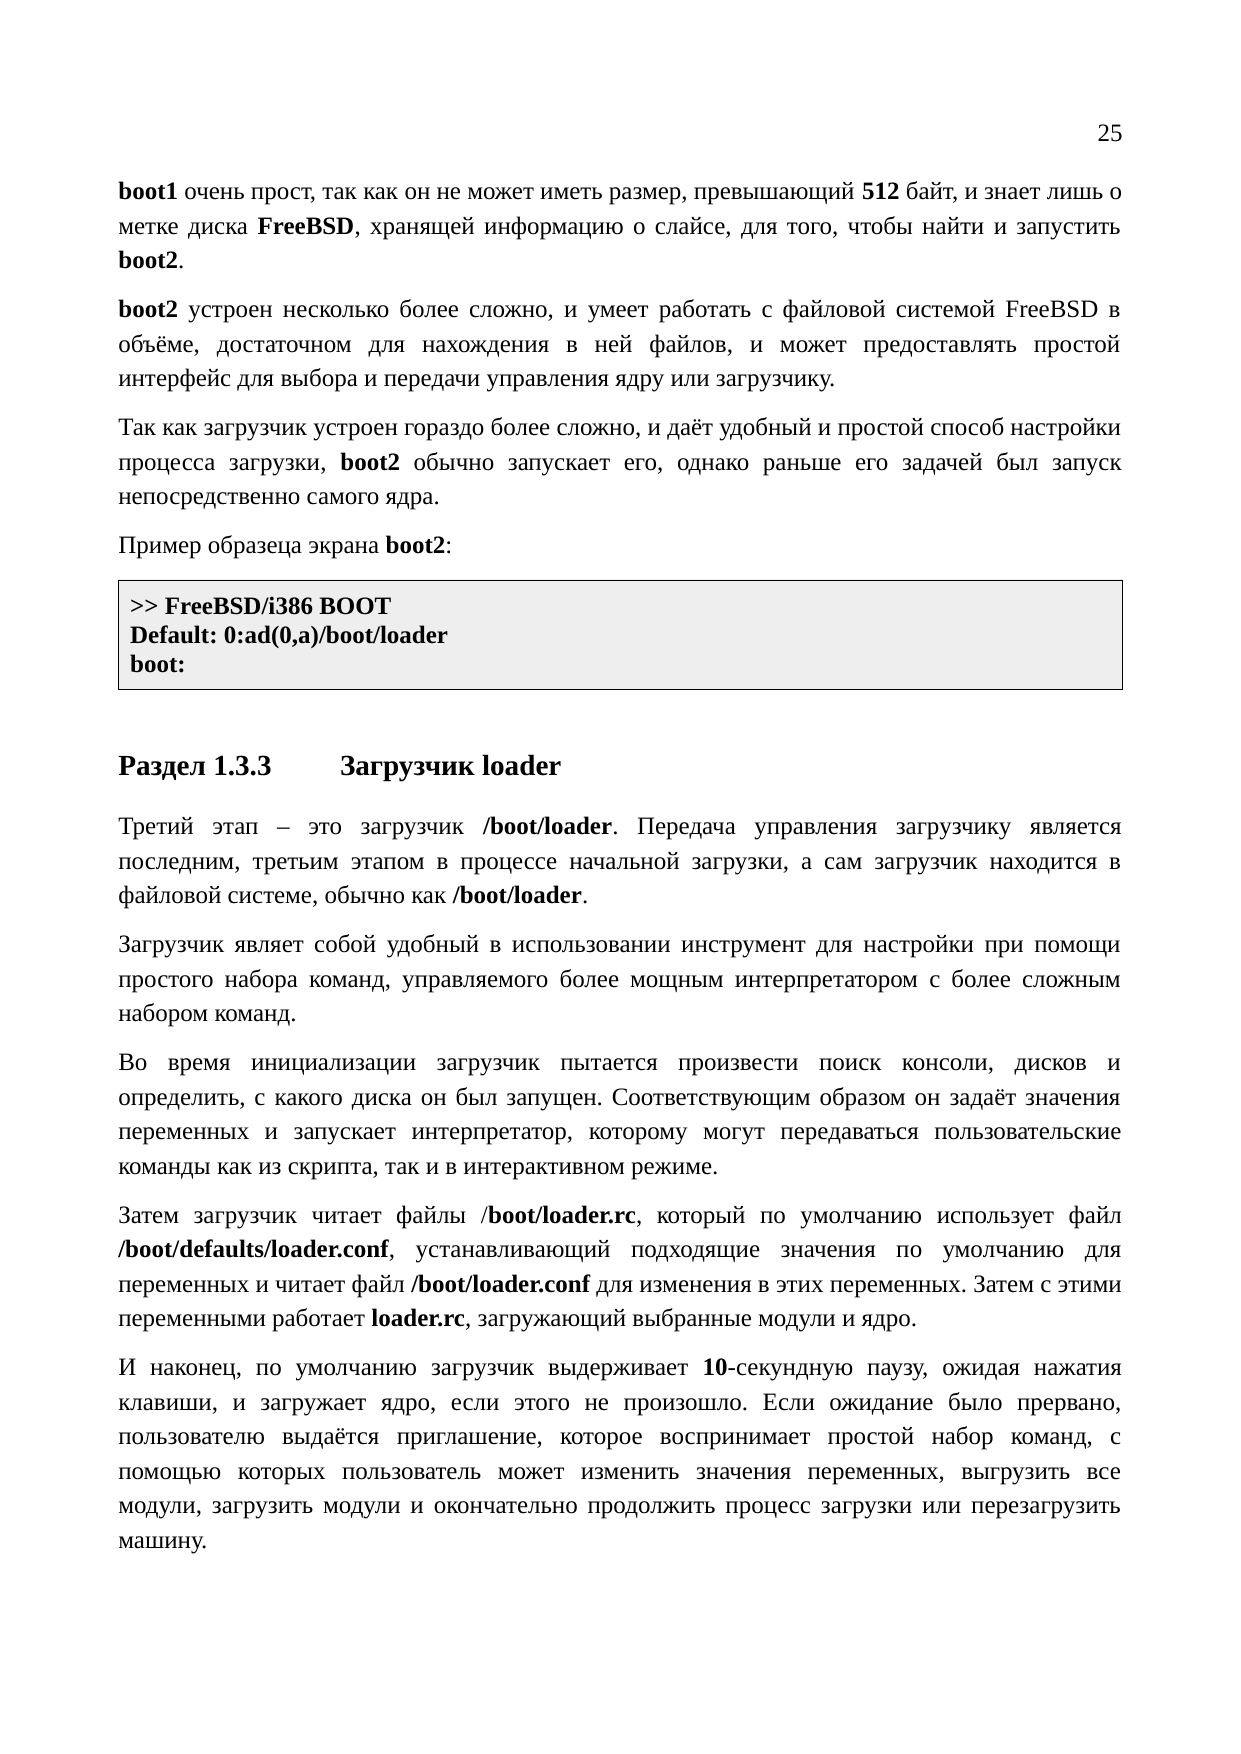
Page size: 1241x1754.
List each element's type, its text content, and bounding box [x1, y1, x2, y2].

text Третий этап – это загрузчик /boot/loader. Передача управления загрузчику является последним, третьим этапом в процессе начальной загрузки, а сам загрузчик находится в файловой системе, обычно как /boot/loader. [118, 811, 1122, 909]
text Так как загрузчик устроен гораздо более сложно, и даёт удобный и простой способ настройки процесса загрузки, boot2 обычно запускает его, однако раньше его задачей был запуск непосредственно самого ядра. [118, 412, 1122, 510]
text boot2 устроен несколько более сложно, и умеет работать с файловой системой FreeBSD в объёме, достаточном для нахождения в ней файлов, и может предоставлять простой интерфейс для выбора и передачи управления ядру или загрузчику. [118, 294, 1122, 392]
text >> FreeBSD/i386 BOOT [119, 581, 1122, 608]
text boot: [119, 637, 1122, 689]
text boot1 очень прост, так как он не может иметь размер, превышающий 512 байт, и знает лишь о метке диска FreeBSD, хранящей информацию о слайсе, для того, чтобы найти и запустить boot2. [118, 176, 1122, 274]
text Пример образеца экрана boot2: [118, 530, 1122, 559]
text Во время инициализации загрузчик пытается произвести поиск консоли, дисков и определить, с какого диска он был запущен. Соответствующим образом он задаёт значения переменных и запускает интерпретатор, которому могут передаваться пользовательские команды как из скрипта, так и в интерактивном режиме. [118, 1047, 1122, 1180]
text Загрузчик являет собой удобный в использовании инструмент для настройки при помощи простого набора команд, управляемого более мощным интерпретатором с более сложным набором команд. [118, 929, 1122, 1027]
text Затем загрузчик читает файлы /boot/loader.rc, который по умолчанию использует файл /boot/defaults/loader.conf, устанавливающий подходящие значения по умолчанию для переменных и читает файл /boot/loader.conf для изменения в этих переменных. Затем с этими переменными работает loader.rc, загружающий выбранные модули и ядро. [118, 1200, 1122, 1332]
text Default: 0:ad(0,a)/boot/loader [119, 608, 1122, 637]
text И наконец, по умолчанию загрузчик выдерживает 10-секундную паузу, ожидая нажатия клавиши, и загружает ядро, если этого не произошло. Если ожидание было прервано, пользователю выдаётся приглашение, которое воспринимает простой набор команд, с помощью которых пользователь может изменить значения переменных, выгрузить все модули, загрузить модули и окончательно продолжить процесс загрузки или перезагрузить машину. [118, 1352, 1122, 1554]
subtitle Загрузчик loader [118, 748, 1122, 782]
